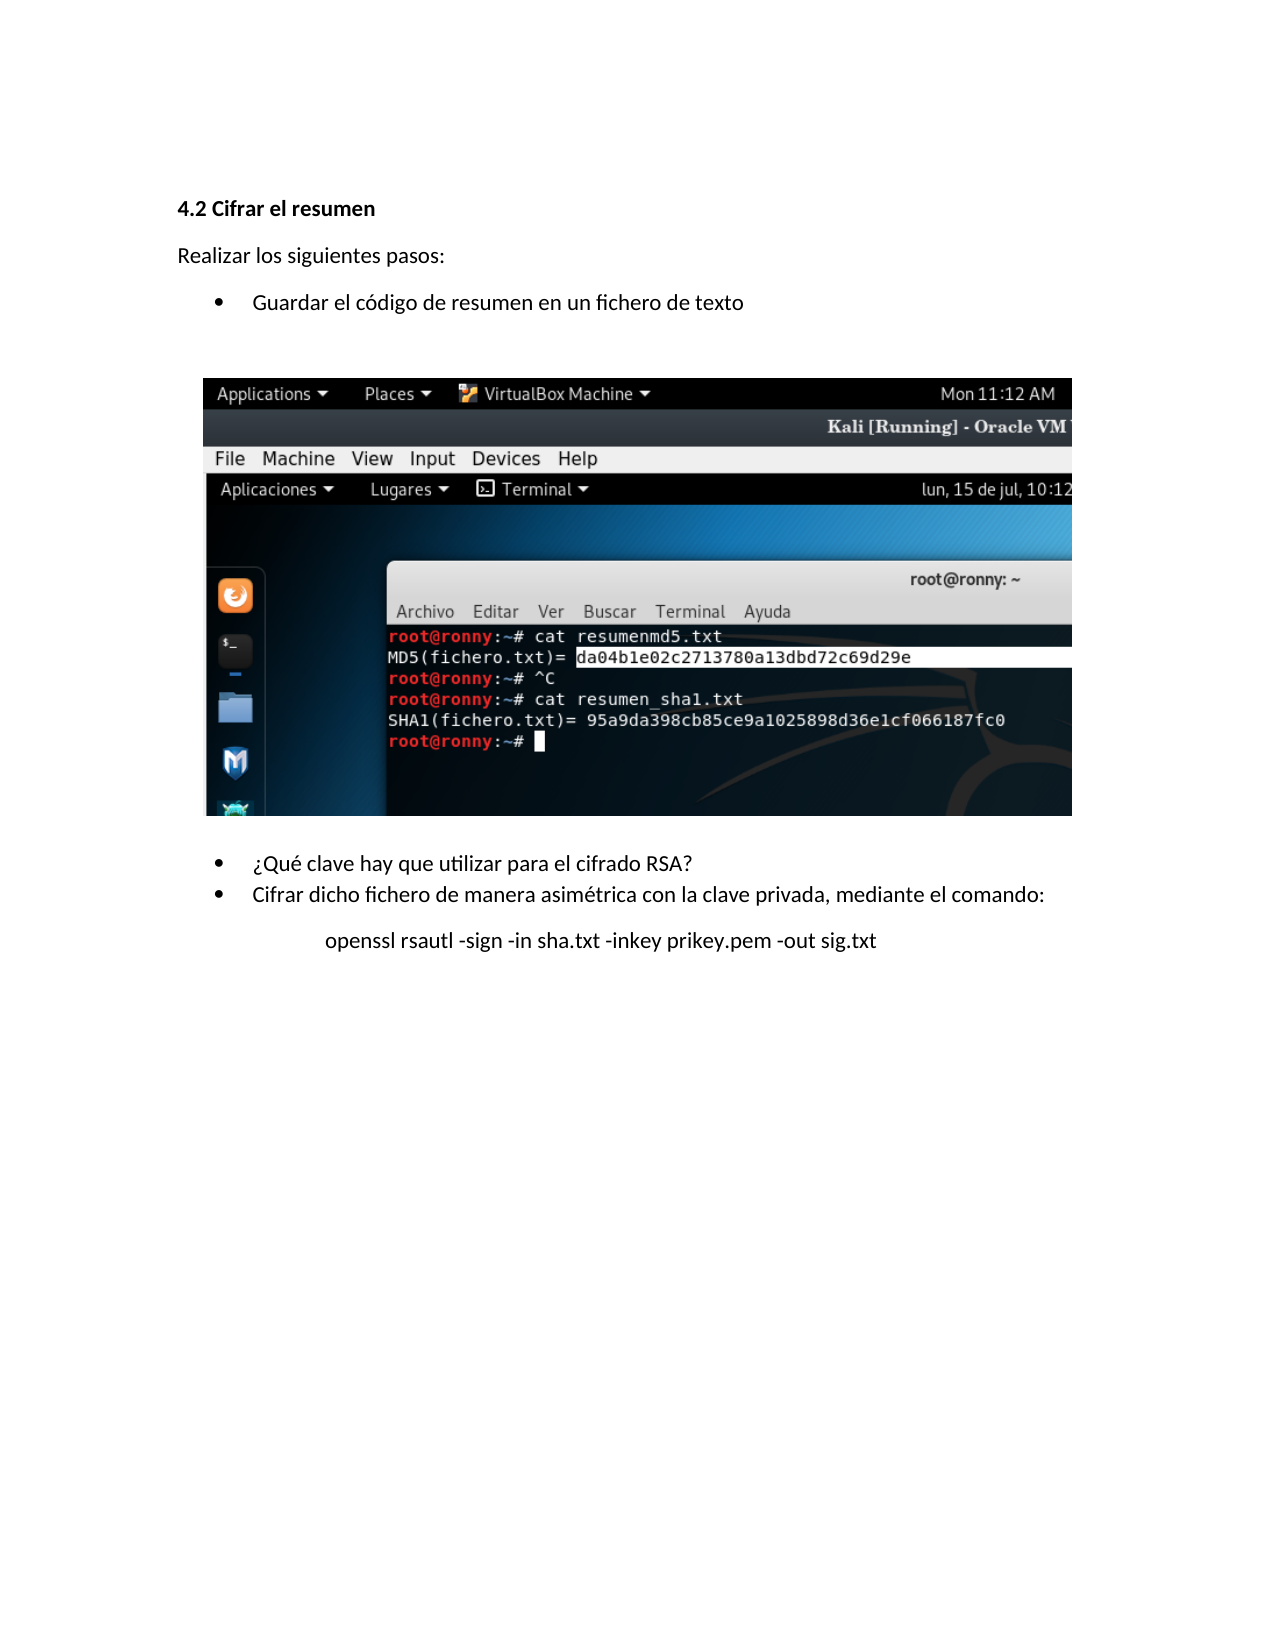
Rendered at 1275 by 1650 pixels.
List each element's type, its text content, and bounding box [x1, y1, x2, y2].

list ¿Qué clave hay que utilizar para el cifrado RSA? [215, 849, 1098, 878]
list Guardar el código de resumen en un fichero de texto [215, 288, 1098, 316]
text 4.2 Cifrar el resumen [177, 194, 1098, 222]
text openssl rsautl -sign -in sha.txt -inkey prikey.pem -out sig.txt [251, 927, 1098, 955]
list Cifrar dicho fichero de manera asimétrica con la clave privada, mediante el comando: [215, 880, 1098, 908]
text Realizar los siguientes pasos: [177, 241, 1098, 269]
